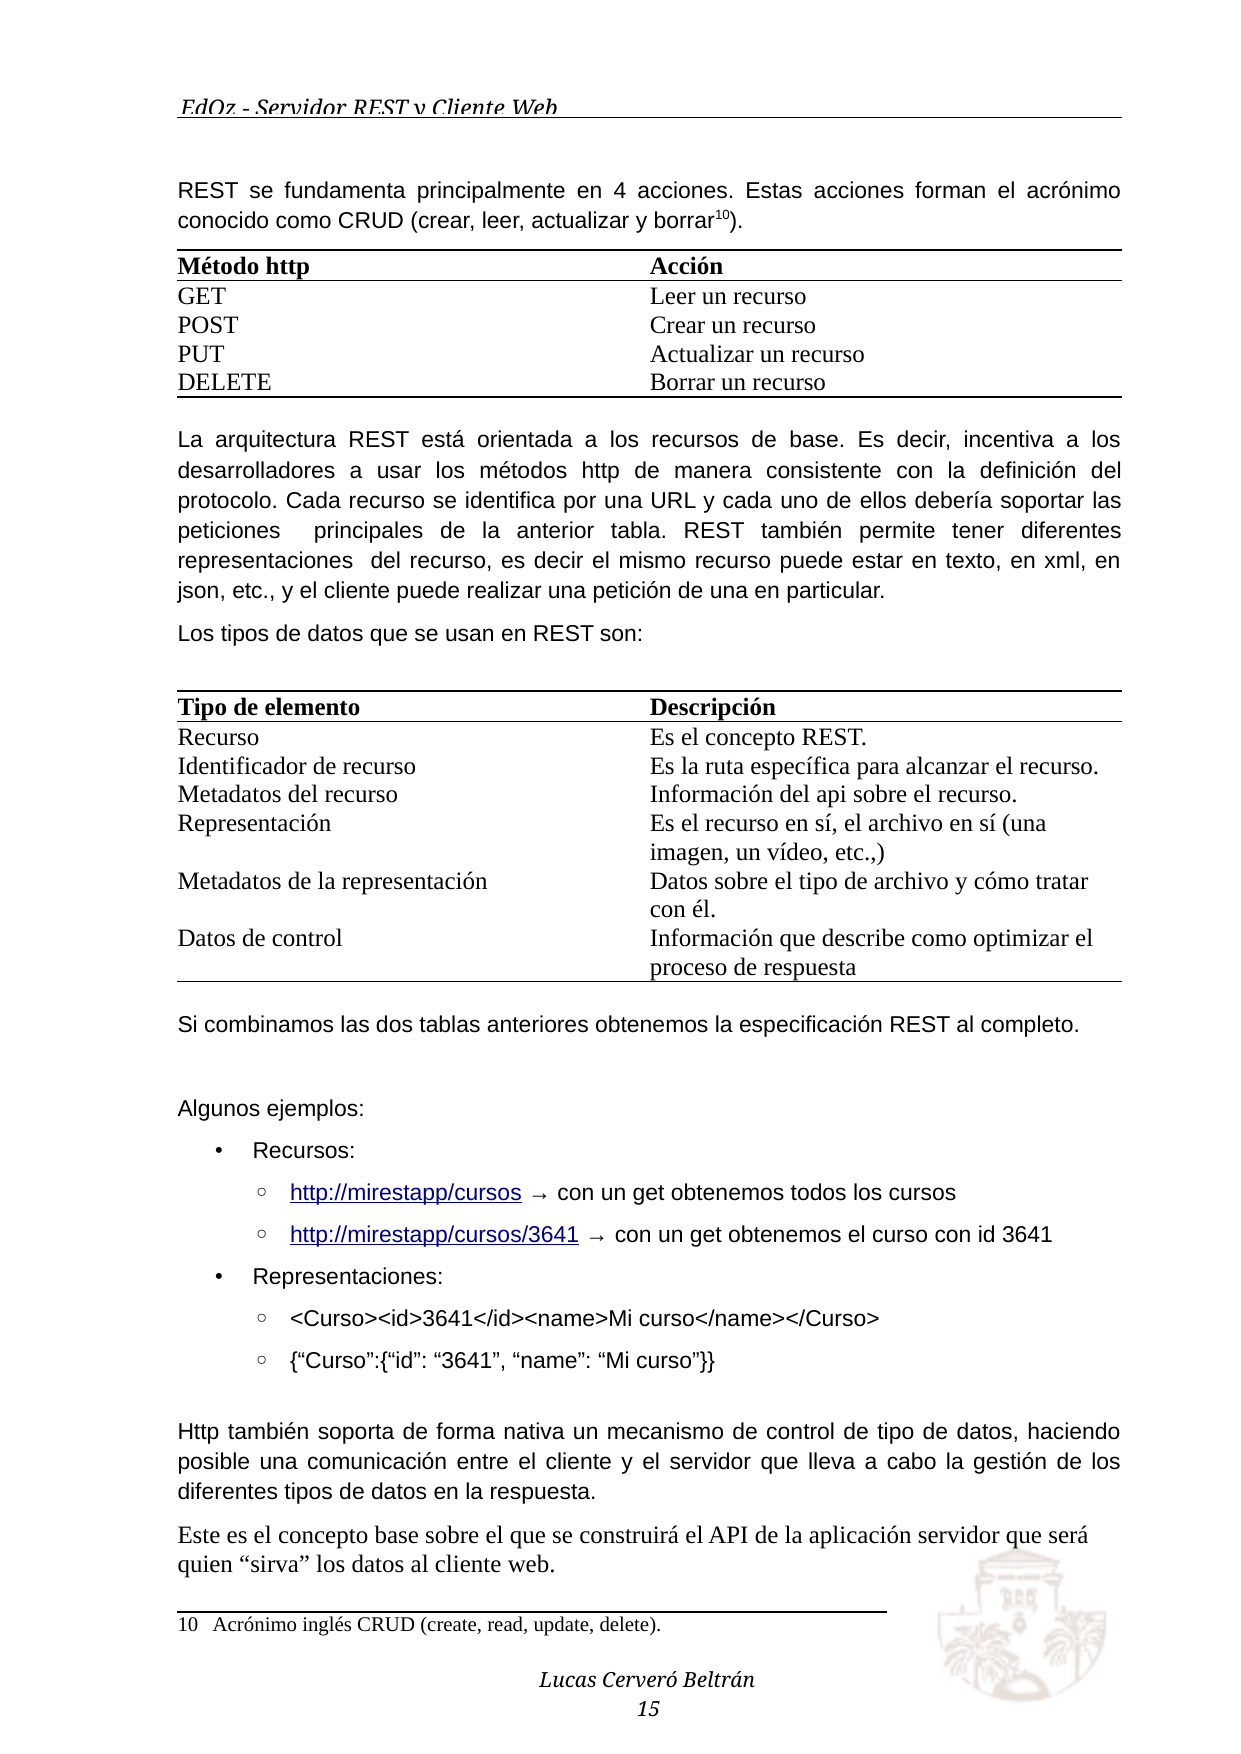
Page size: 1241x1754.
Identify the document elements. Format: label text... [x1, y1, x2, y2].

table_cell Es el recurso en sí, el archivo en sí (una imagen, un vídeo, etc.,) [650, 808, 1122, 866]
table_cell Datos sobre el tipo de archivo y cómo tratar con él. [650, 866, 1122, 923]
table_cell Actualizar un recurso [650, 339, 1122, 367]
table_cell Borrar un recurso [650, 368, 1122, 396]
table_cell DELETE [177, 368, 649, 396]
table_cell Metadatos del recurso [177, 780, 649, 808]
table_cell GET [177, 281, 649, 310]
text Este es el concepto base sobre el que se construirá el API de la aplicación servidor que será quien “sirva” los datos al cliente web. [177, 1520, 1122, 1578]
table_cell POST [177, 310, 649, 339]
table_cell Representación [177, 808, 649, 866]
list http://mirestapp/cursos/3641 → con un get obtenemos el curso con id 3641 [252, 1221, 1122, 1247]
table_cell Metadatos de la representación [177, 866, 649, 923]
list Recursos: [215, 1137, 1122, 1163]
table_cell Crear un recurso [650, 310, 1122, 339]
list http://mirestapp/cursos → con un get obtenemos todos los cursos [252, 1179, 1122, 1205]
list {“Curso”:{“id”: “3641”, “name”: “Mi curso”}} [252, 1347, 1122, 1373]
table_header Acción [650, 251, 1122, 279]
text Si combinamos las dos tablas anteriores obtenemos la especificación REST al completo. [177, 1011, 1122, 1037]
table_cell Recurso [177, 722, 649, 751]
table_cell Es el concepto REST. [650, 722, 1122, 751]
table_cell Leer un recurso [650, 281, 1122, 310]
text Algunos ejemplos: [177, 1095, 1122, 1121]
text Los tipos de datos que se usan en REST son: [177, 619, 1122, 646]
text REST se fundamenta principalmente en 4 acciones. Estas acciones forman el acrónimo conocido como CRUD (crear, leer, actualizar y borrar). [177, 177, 1122, 234]
table_header Tipo de elemento [177, 692, 649, 721]
text La arquitectura REST está orientada a los recursos de base. Es decir, incentiva a los desarrolladores a usar los métodos http de manera consistente con la definición del protocolo. Cada recurso se identifica por una URL y cada uno de ellos debería soportar las peticiones principales de la anterior tabla. REST también permite tener diferentes representaciones del recurso, es decir el mismo recurso puede estar en texto, en xml, en json, etc., y el cliente puede realizar una petición de una en particular. [177, 426, 1122, 604]
table_cell Identificador de recurso [177, 751, 649, 779]
table_cell Información que describe como optimizar el proceso de respuesta [650, 923, 1122, 981]
table_cell Información del api sobre el recurso. [650, 780, 1122, 808]
list Representaciones: [215, 1263, 1122, 1289]
table_header Descripción [650, 692, 1122, 721]
text Acrónimo inglés CRUD (create, read, update, delete). [177, 1612, 1122, 1636]
table_header Método http [177, 251, 649, 279]
text Http también soporta de forma nativa un mecanismo de control de tipo de datos, haciendo posible una comunicación entre el cliente y el servidor que lleva a cabo la gestión de los diferentes tipos de datos en la respuesta. [177, 1418, 1122, 1504]
table_cell Datos de control [177, 923, 649, 981]
table_cell PUT [177, 339, 649, 367]
list <Curso><id>3641</id><name>Mi curso</name></Curso> [252, 1305, 1122, 1331]
table_cell Es la ruta específica para alcanzar el recurso. [650, 751, 1122, 779]
